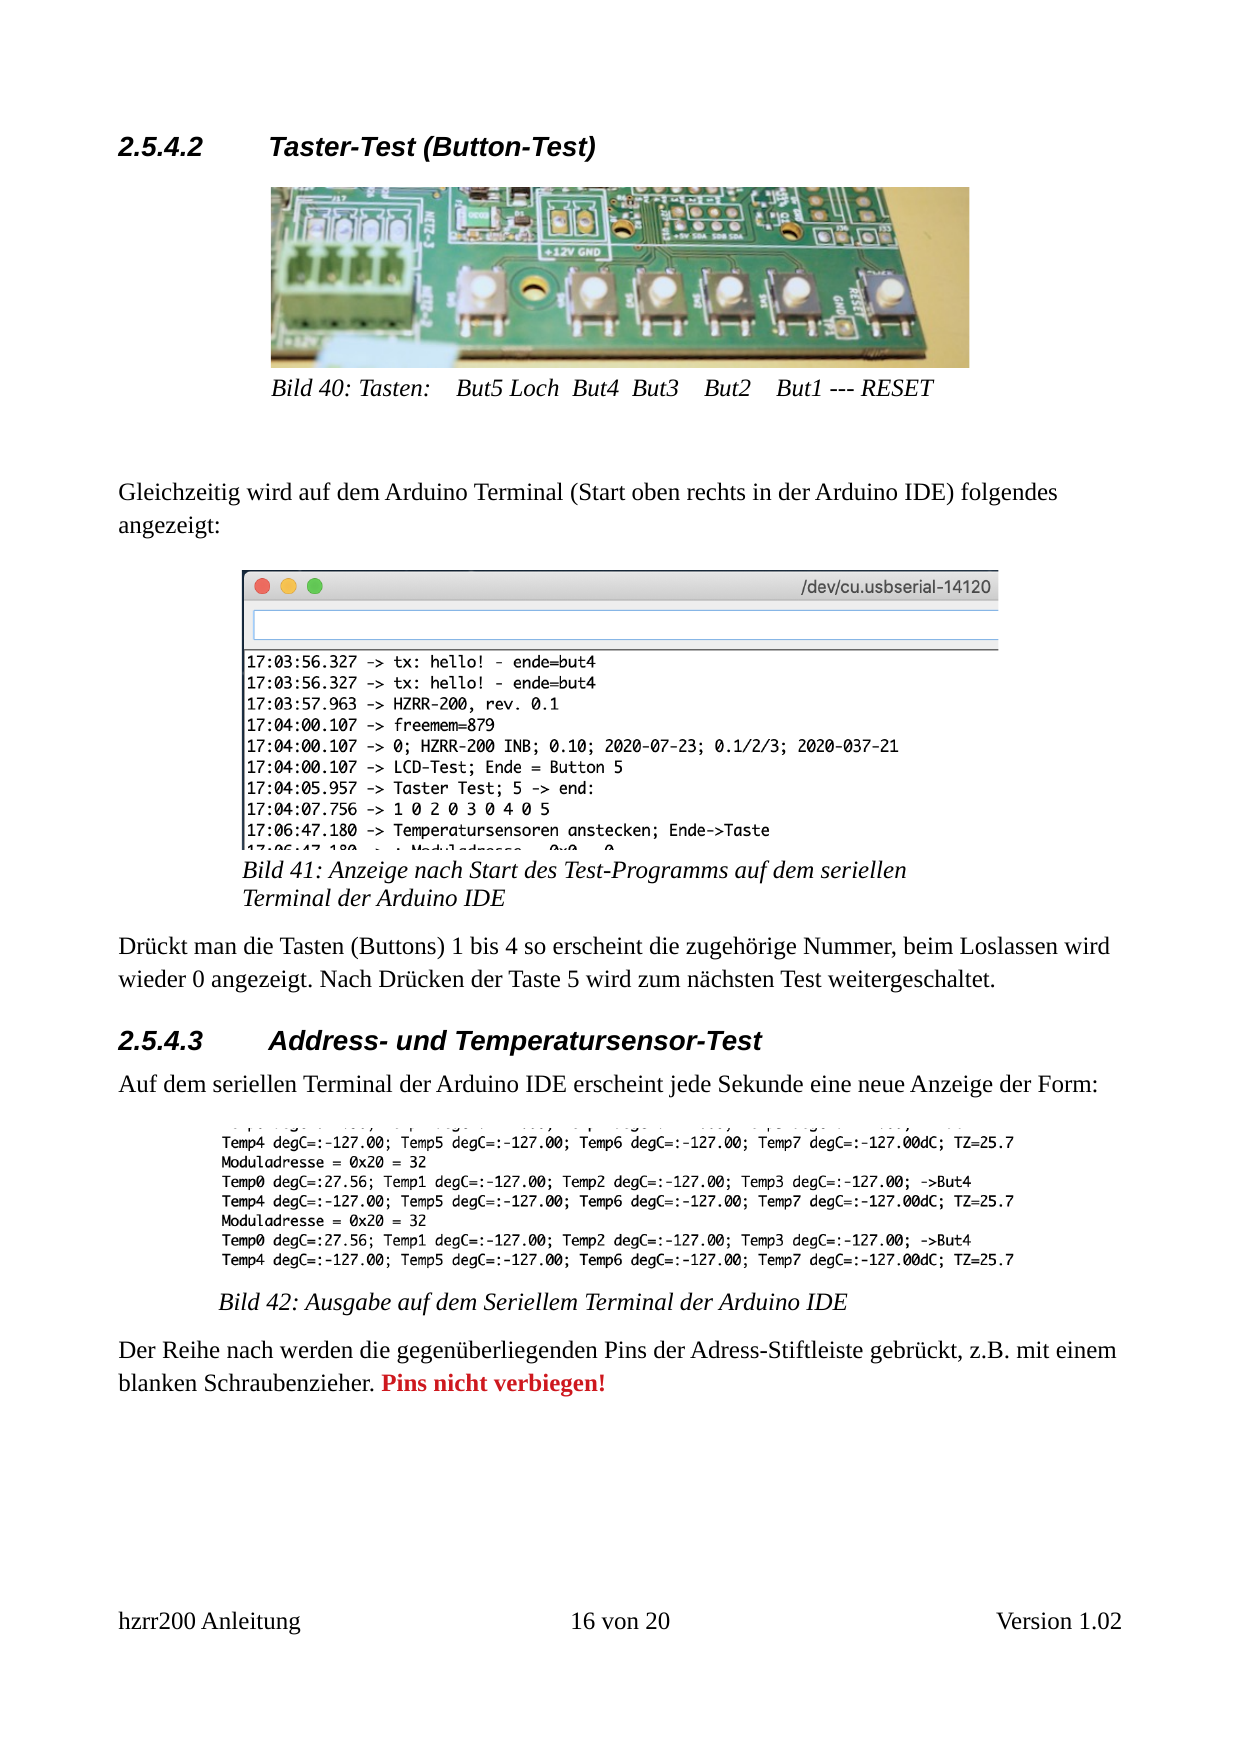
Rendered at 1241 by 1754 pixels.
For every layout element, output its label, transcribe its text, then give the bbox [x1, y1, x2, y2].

text Bild 40: Tasten: But5 Loch But4 But3 But2 But1 --- RESET [271, 368, 969, 402]
text Der Reihe nach werden die gegenüberliegenden Pins der Adress-Stiftleiste gebrückt, z.B. mit einem blanken Schraubenzieher. Pins nicht verbiegen! [118, 1335, 1122, 1397]
text Auf dem seriellen Terminal der Arduino IDE erscheint jede Sekunde eine neue Anzeige der Form: [118, 1069, 1122, 1097]
text Bild 42: Ausgabe auf dem Seriellem Terminal der Arduino IDE [218, 1282, 1022, 1316]
picture [270, 187, 970, 368]
text Bild 41: Anzeige nach Start des Test-Programms auf dem seriellen Terminal der Arduino IDE [242, 850, 998, 912]
picture [218, 1128, 1023, 1282]
subtitle Taster-Test (Button-Test) [118, 131, 1122, 162]
text Drückt man die Tasten (Buttons) 1 bis 4 so erscheint die zugehörige Nummer, beim Loslassen wird wieder 0 angezeigt. Nach Drücken der Taste 5 wird zum nächsten Test weitergeschaltet. [118, 931, 1122, 993]
subtitle Address- und Temperatursensor-Test [118, 1024, 1122, 1056]
picture [241, 570, 999, 850]
text Gleichzeitig wird auf dem Arduino Terminal (Start oben rechts in der Arduino IDE) folgendes angezeigt: [118, 477, 1122, 539]
